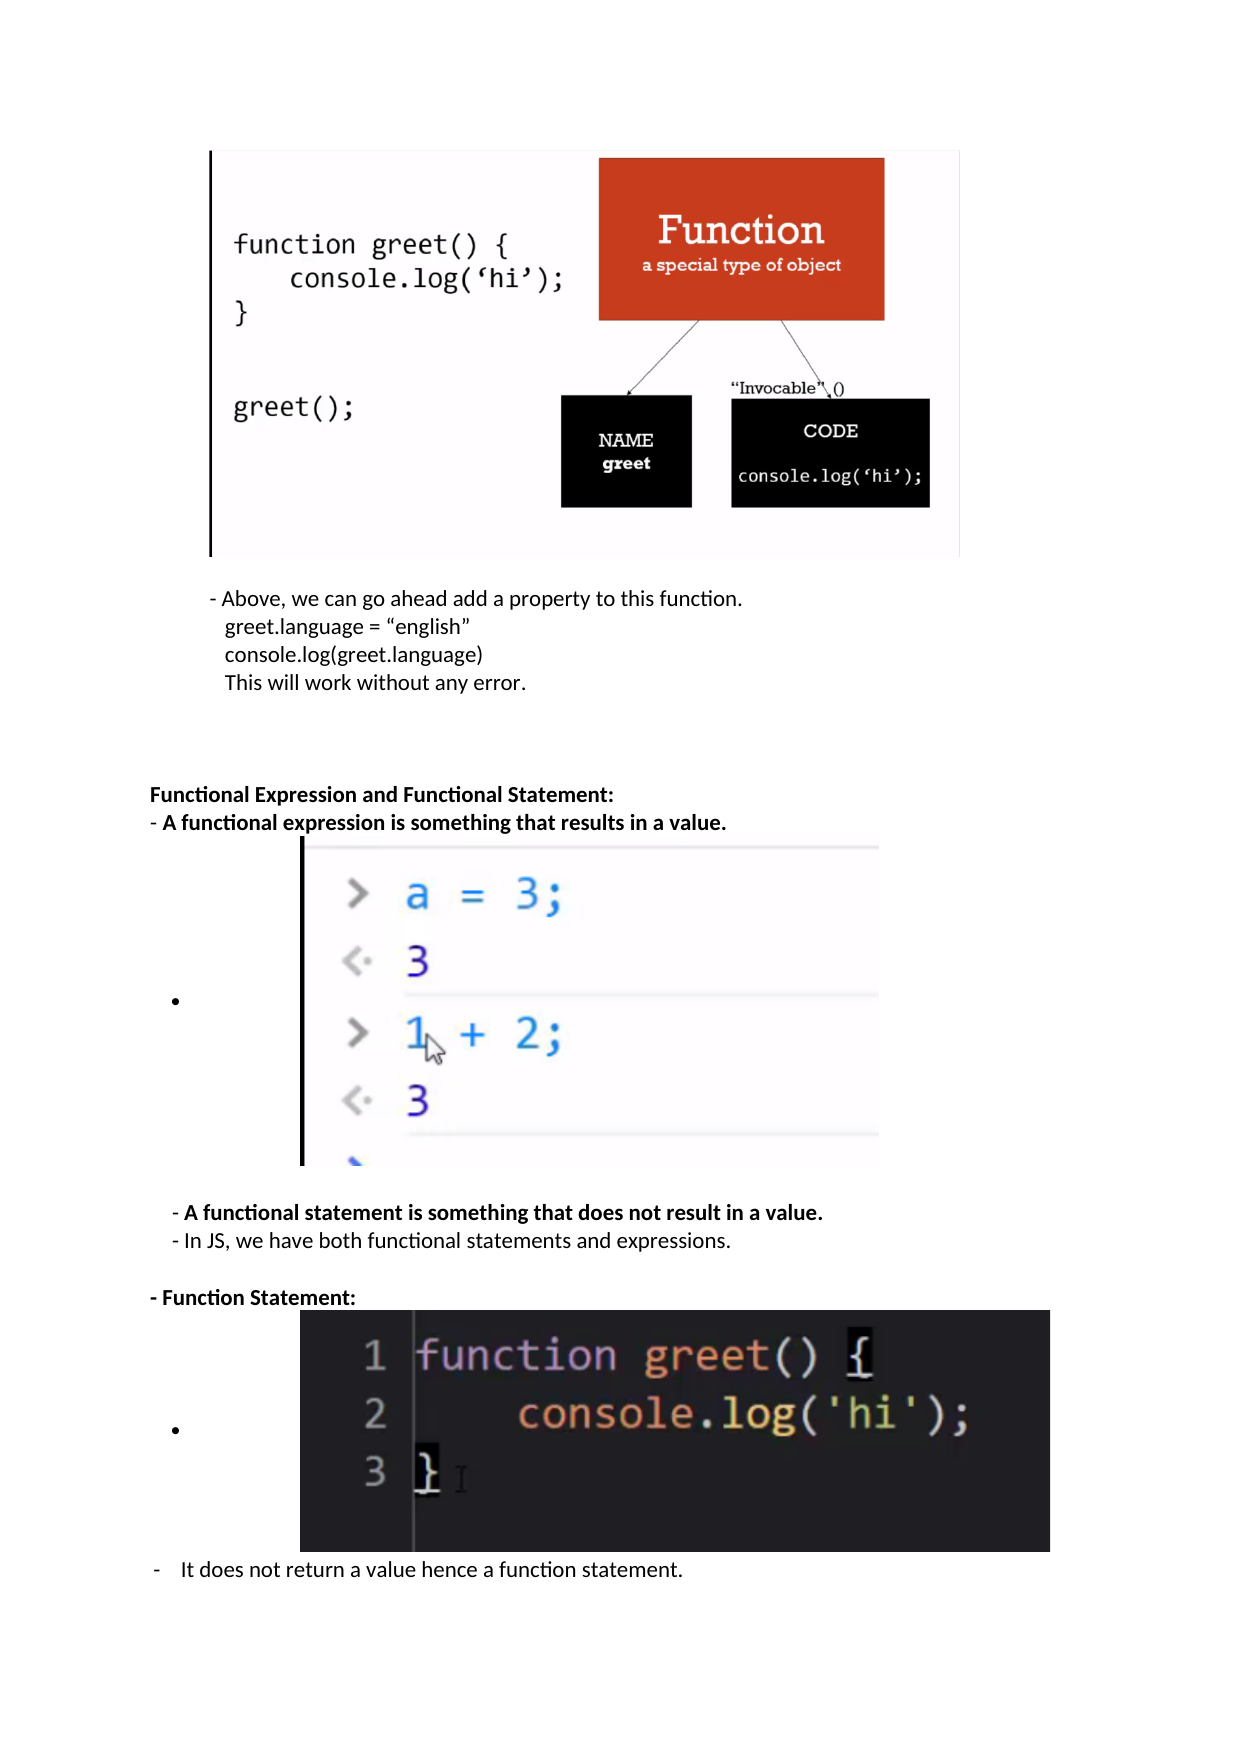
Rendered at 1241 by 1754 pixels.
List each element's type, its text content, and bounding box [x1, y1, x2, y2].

list - A functional expression is something that results in a value. [150, 808, 1090, 836]
picture [300, 836, 879, 1166]
list - Function Statement: [150, 1283, 1090, 1311]
text - It does not return a value hence a function statement. [153, 1556, 1090, 1584]
text This will work without any error. [209, 668, 1090, 696]
text - Above, we can go ahead add a property to this function. [209, 584, 1090, 612]
list Functional Expression and Functional Statement: [150, 780, 1090, 808]
text greet.language = “english” [209, 612, 1090, 640]
list - A functional statement is something that does not result in a value. [172, 1198, 1090, 1227]
picture [300, 1310, 1050, 1552]
list - In JS, we have both functional statements and expressions. [172, 1227, 1090, 1254]
text console.log(greet.language) [209, 640, 1090, 668]
picture [209, 150, 960, 557]
